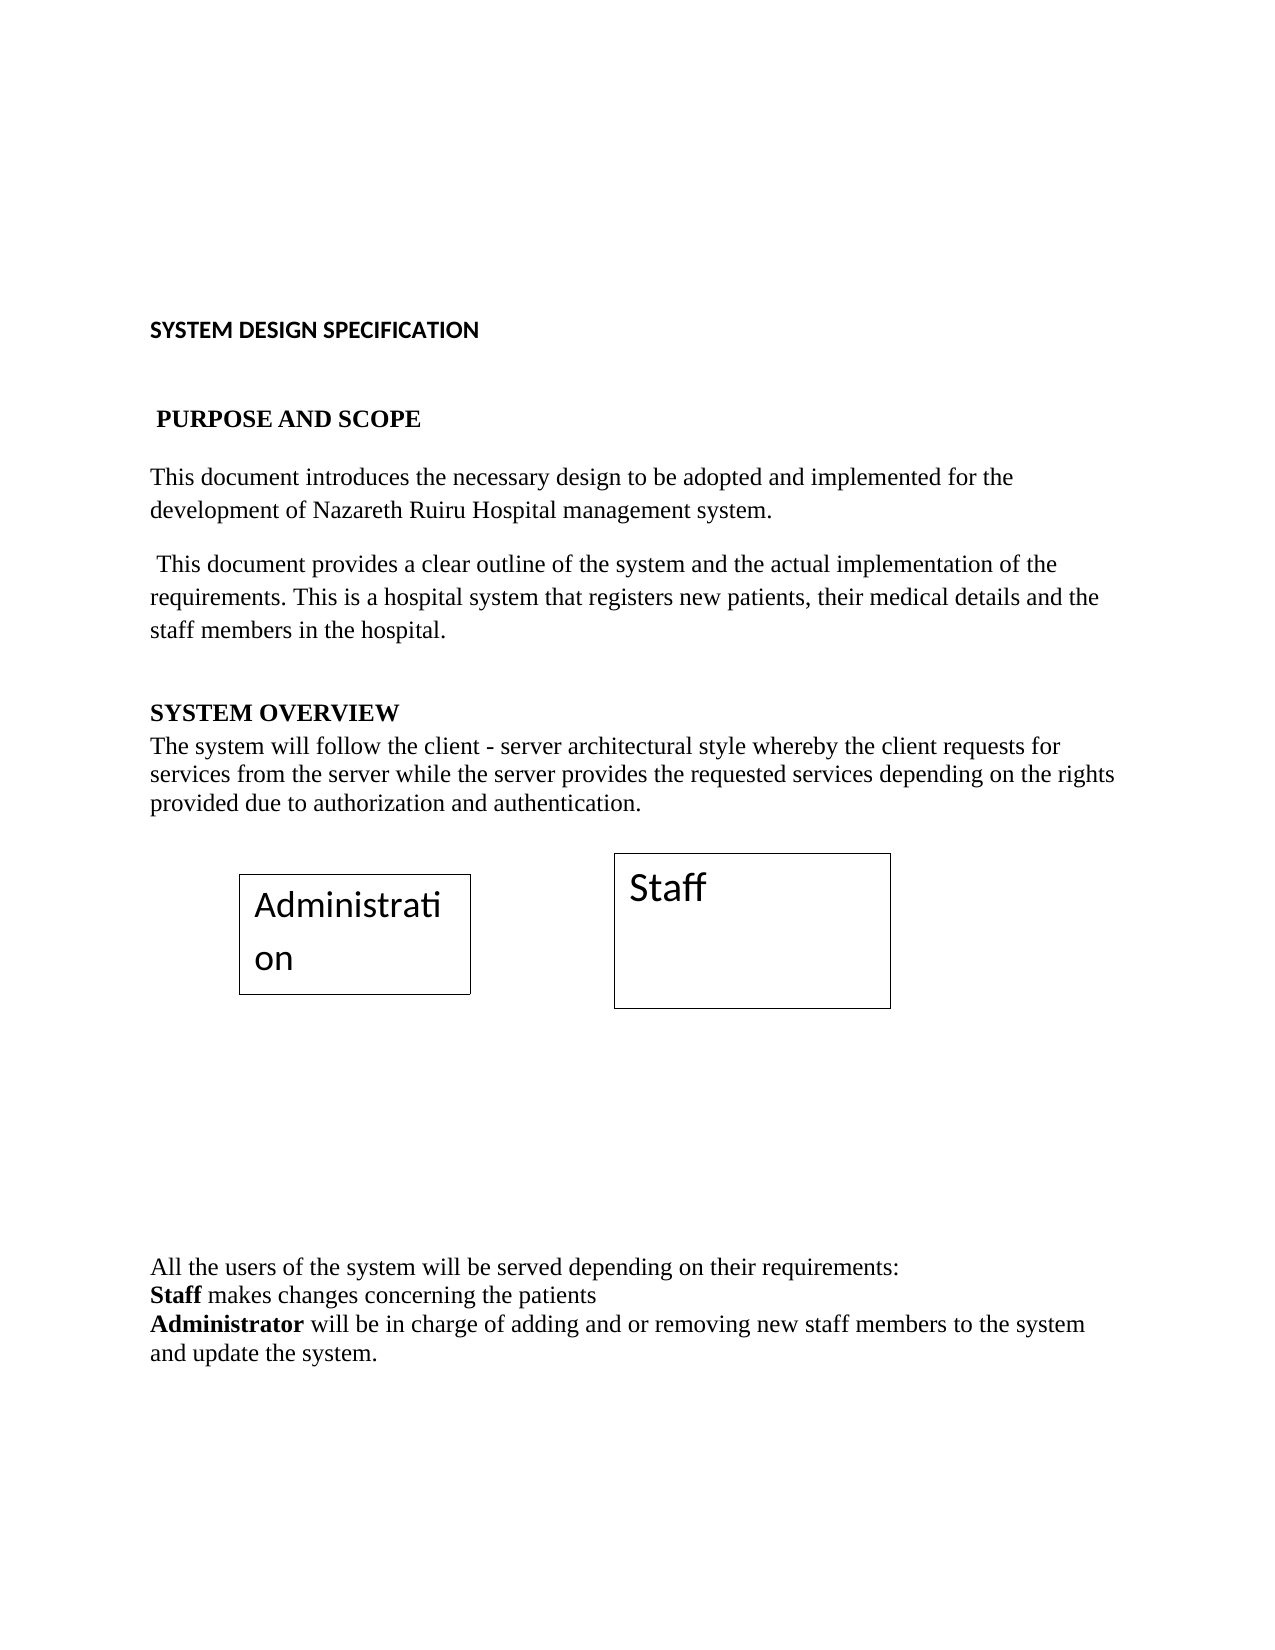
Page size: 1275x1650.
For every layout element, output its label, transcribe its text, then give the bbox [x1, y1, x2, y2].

text Staff [629, 861, 876, 912]
text All the users of the system will be served depending on their requirements: [150, 1252, 1125, 1280]
subtitle PURPOSE AND SCOPE [150, 404, 1125, 433]
text Staff makes changes concerning the patients [150, 1280, 1125, 1309]
subtitle SYSTEM OVERVIEW [150, 698, 1125, 727]
text SYSTEM DESIGN SPECIFICATION [150, 314, 1125, 344]
text Administrator will be in charge of adding and or removing new staff members to the system and update the system. [150, 1309, 1125, 1367]
text This document provides a clear outline of the system and the actual implementation of the requirements. This is a hospital system that registers new patients, their medical details and the staff members in the hospital. [150, 549, 1125, 643]
text This document introduces the necessary design to be adopted and implemented for the development of Nazareth Ruiru Hospital management system. [150, 462, 1125, 524]
text The system will follow the client - server architectural style whereby the client requests for services from the server while the server provides the requested services depending on the rights provided due to authorization and authentication. [150, 731, 1125, 817]
text Administration [254, 881, 455, 979]
